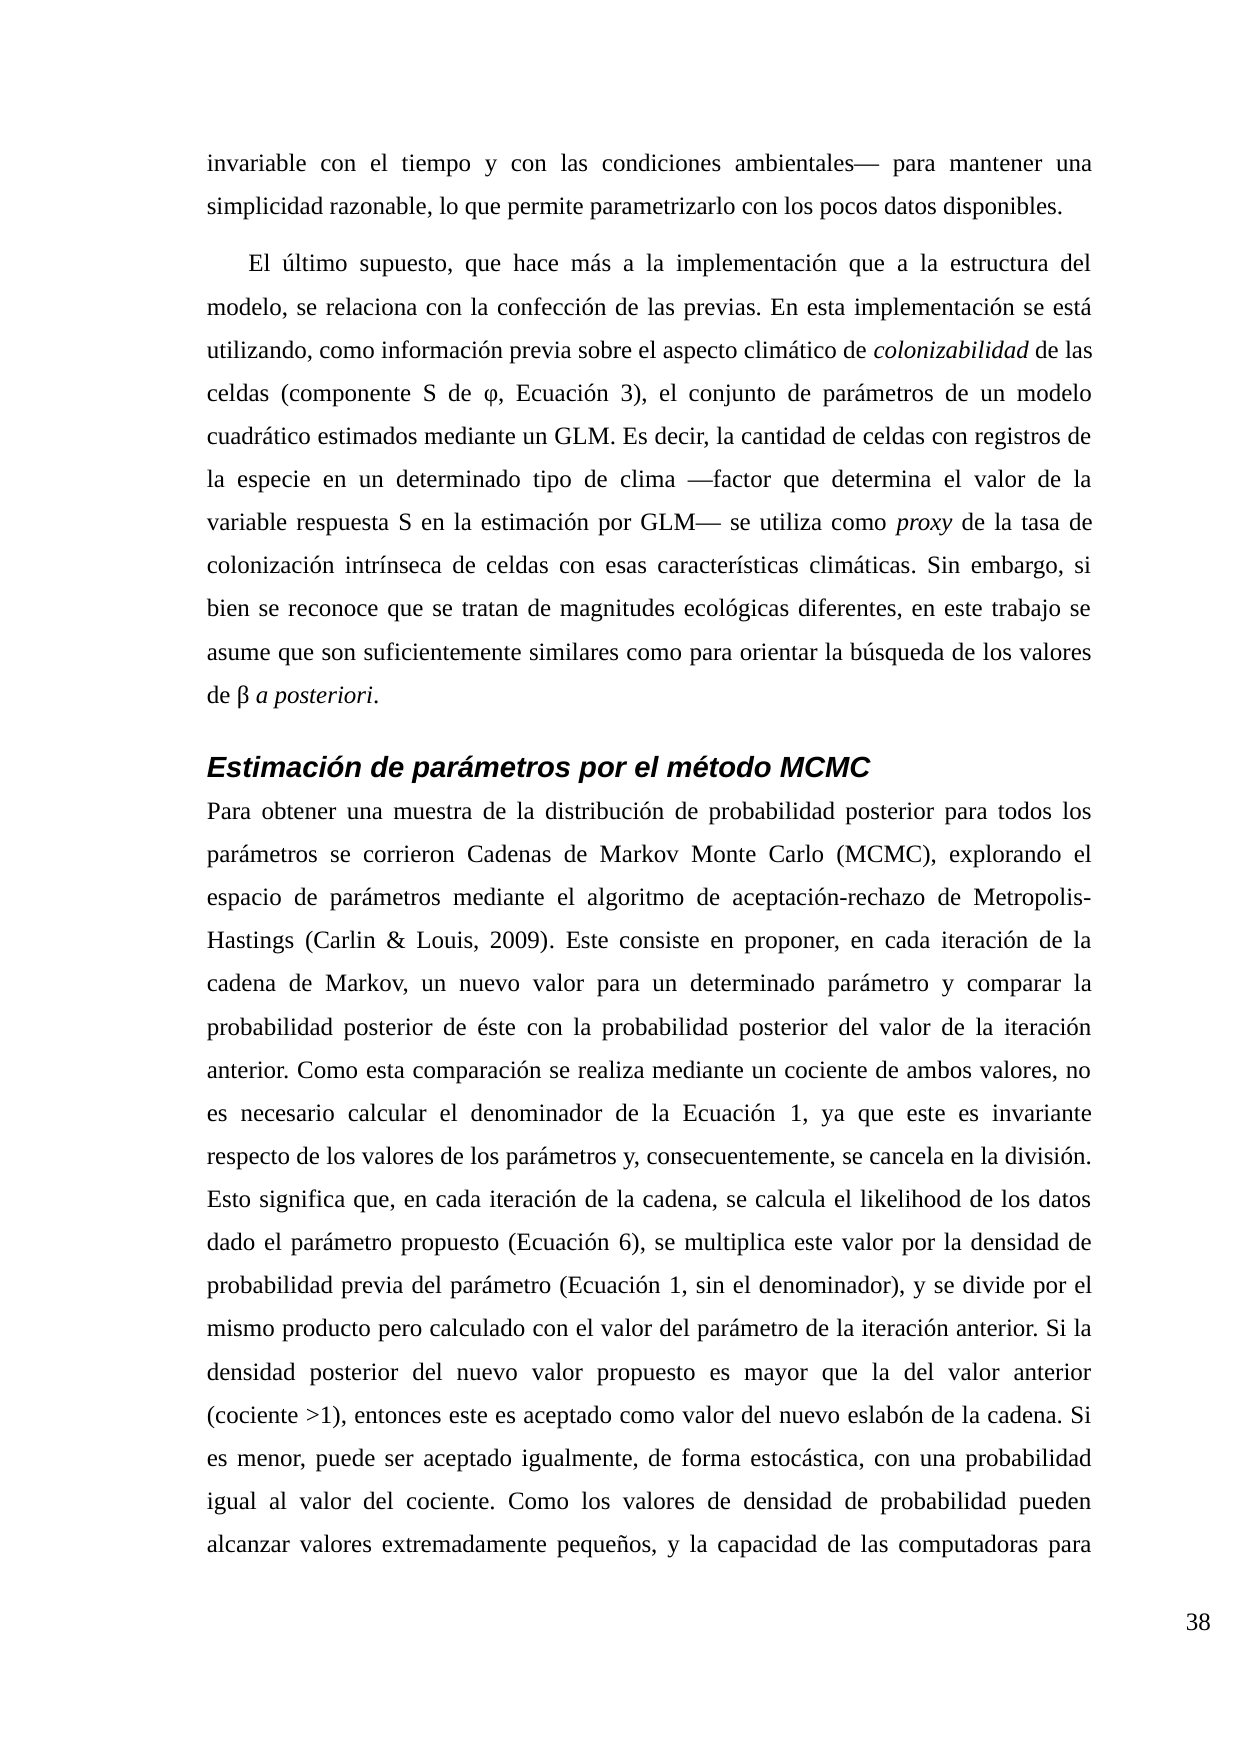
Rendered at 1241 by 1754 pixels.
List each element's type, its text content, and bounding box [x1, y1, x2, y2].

subtitle Estimación de parámetros por el método MCMC [207, 750, 1093, 783]
text Para obtener una muestra de la distribución de probabilidad posterior para todos los parámetros se corrieron Cadenas de Markov Monte Carlo (MCMC), explorando el espacio de parámetros mediante el algoritmo de aceptación-rechazo de Metropolis-Hastings (Carlin & Louis, 2009). Este consiste en proponer, en cada iteración de la cadena de Markov, un nuevo valor para un determinado parámetro y comparar la probabilidad posterior de éste con la probabilidad posterior del valor de la iteración anterior. Como esta comparación se realiza mediante un cociente de ambos valores, no es necesario calcular el denominador de la Ecuación 1, ya que este es invariante respecto de los valores de los parámetros y, consecuentemente, se cancela en la división. Esto significa que, en cada iteración de la cadena, se calcula el likelihood de los datos dado el parámetro propuesto (Ecuación 6), se multiplica este valor por la densidad de probabilidad previa del parámetro (Ecuación 1, sin el denominador), y se divide por el mismo producto pero calculado con el valor del parámetro de la iteración anterior. Si la densidad posterior del nuevo valor propuesto es mayor que la del valor anterior (cociente >1), entonces este es aceptado como valor del nuevo eslabón de la cadena. Si es menor, puede ser aceptado igualmente, de forma estocástica, con una probabilidad igual al valor del cociente. Como los valores de densidad de probabilidad pueden alcanzar valores extremadamente pequeños, y la capacidad de las computadoras para [207, 796, 1093, 1558]
text El último supuesto, que hace más a la implementación que a la estructura del modelo, se relaciona con la confección de las previas. En esta implementación se está utilizando, como información previa sobre el aspecto climático de colonizabilidad de las celdas (componente S de φ, Ecuación 3), el conjunto de parámetros de un modelo cuadrático estimados mediante un GLM. Es decir, la cantidad de celdas con registros de la especie en un determinado tipo de clima —factor que determina el valor de la variable respuesta S en la estimación por GLM— se utiliza como proxy de la tasa de colonización intrínseca de celdas con esas características climáticas. Sin embargo, si bien se reconoce que se tratan de magnitudes ecológicas diferentes, en este trabajo se asume que son suficientemente similares como para orientar la búsqueda de los valores de β a posteriori. [207, 248, 1093, 708]
text invariable con el tiempo y con las condiciones ambientales— para mantener una simplicidad razonable, lo que permite parametrizarlo con los pocos datos disponibles. [207, 148, 1093, 219]
